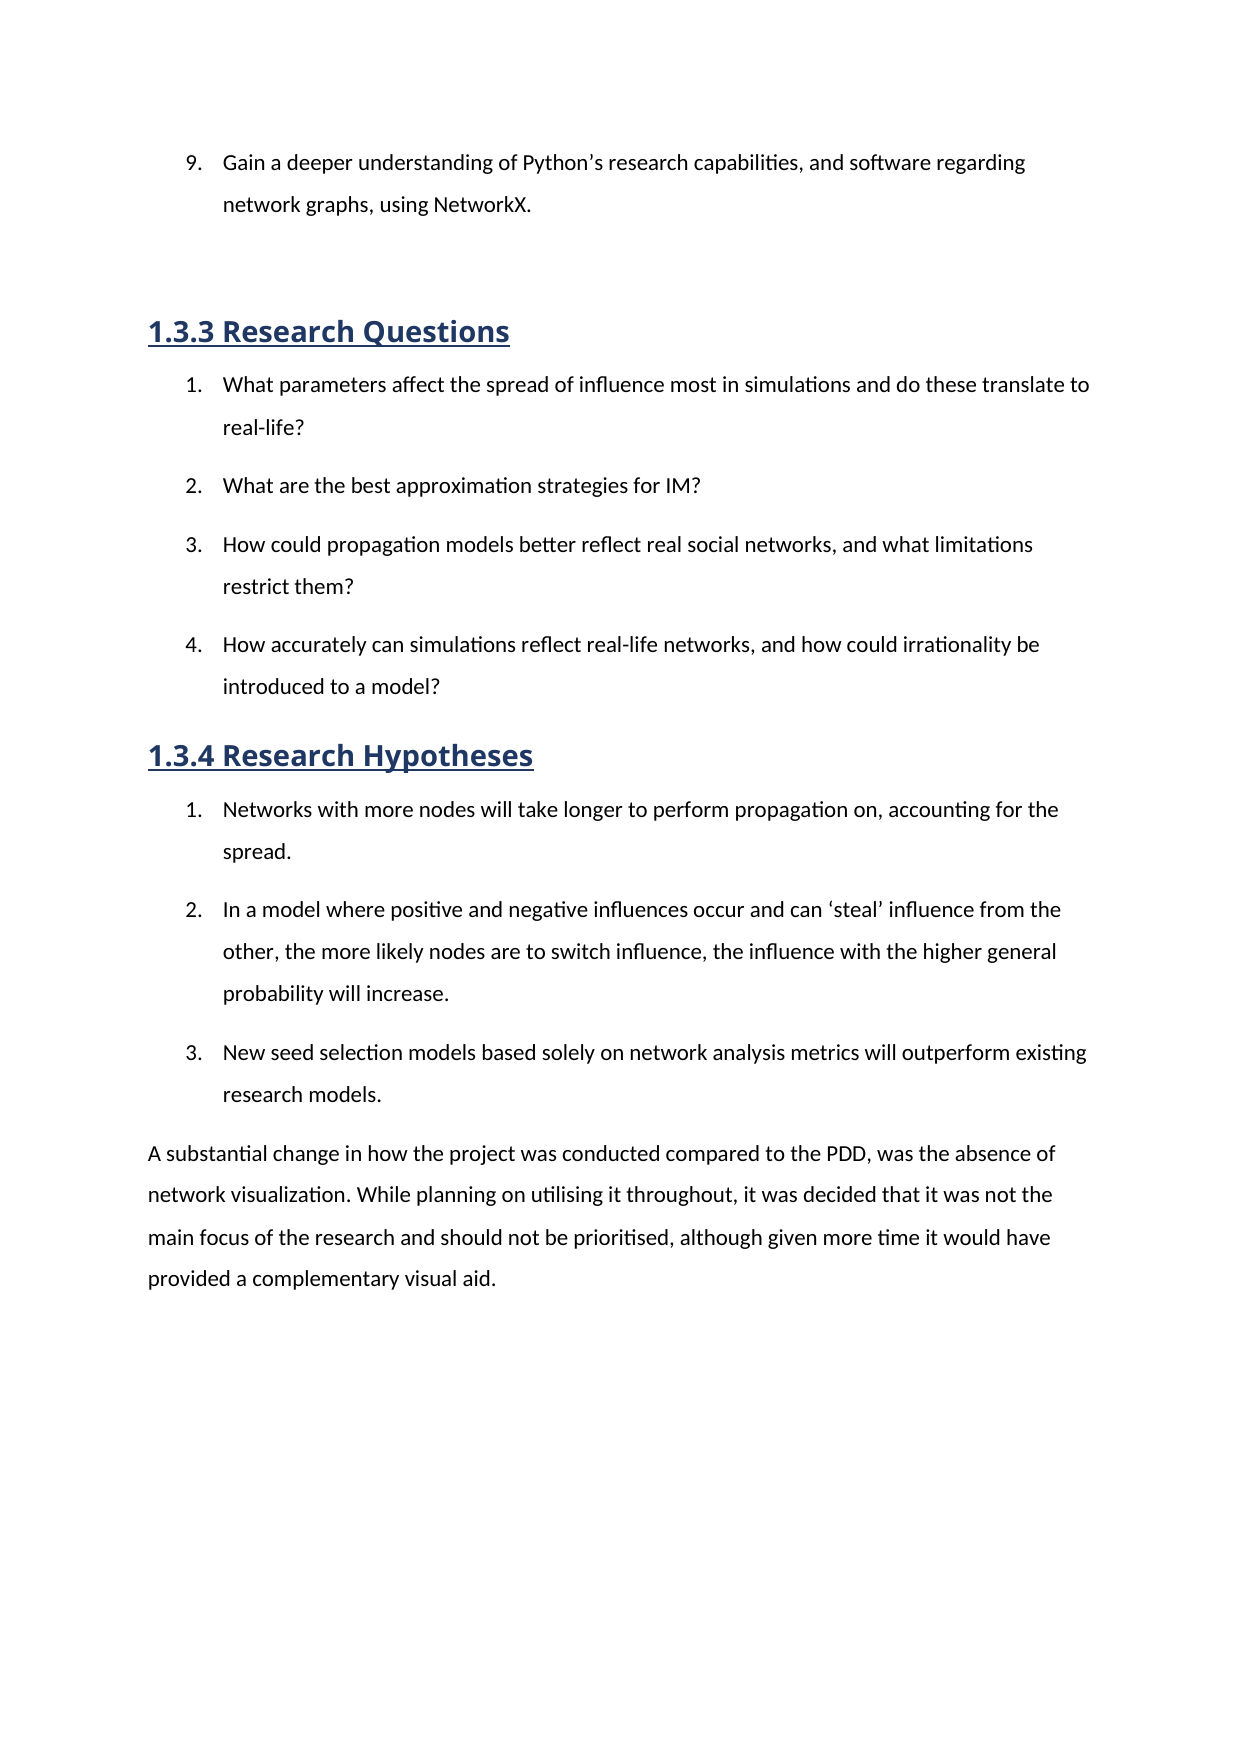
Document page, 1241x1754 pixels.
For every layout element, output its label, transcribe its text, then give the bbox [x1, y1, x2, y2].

list New seed selection models based solely on network analysis metrics will outperform existing research models. [185, 1038, 1092, 1108]
text A substantial change in how the project was conducted compared to the PDD, was the absence of network visualization. While planning on utilising it throughout, it was decided that it was not the main focus of the research and should not be prioritised, although given more time it would have provided a complementary visual aid. [148, 1139, 1092, 1293]
list What parameters affect the spread of influence most in simulations and do these translate to real-life? [185, 371, 1092, 441]
subtitle 1.3.3 Research Questions [148, 311, 1092, 351]
list What are the best approximation strategies for IM? [185, 471, 1092, 499]
list Networks with more nodes will take longer to perform propagation on, accounting for the spread. [185, 795, 1092, 865]
list How could propagation models better reflect real social networks, and what limitations restrict them? [185, 530, 1092, 600]
subtitle 1.3.4 Research Hypotheses [148, 735, 1092, 775]
list Gain a deeper understanding of Python’s research capabilities, and software regarding network graphs, using NetworkX. [185, 148, 1092, 218]
list In a model where positive and negative influences occur and can ‘steal’ influence from the other, the more likely nodes are to switch influence, the influence with the higher general probability will increase. [185, 895, 1092, 1007]
list How accurately can simulations reflect real-life networks, and how could irrationality be introduced to a model? [185, 631, 1092, 701]
